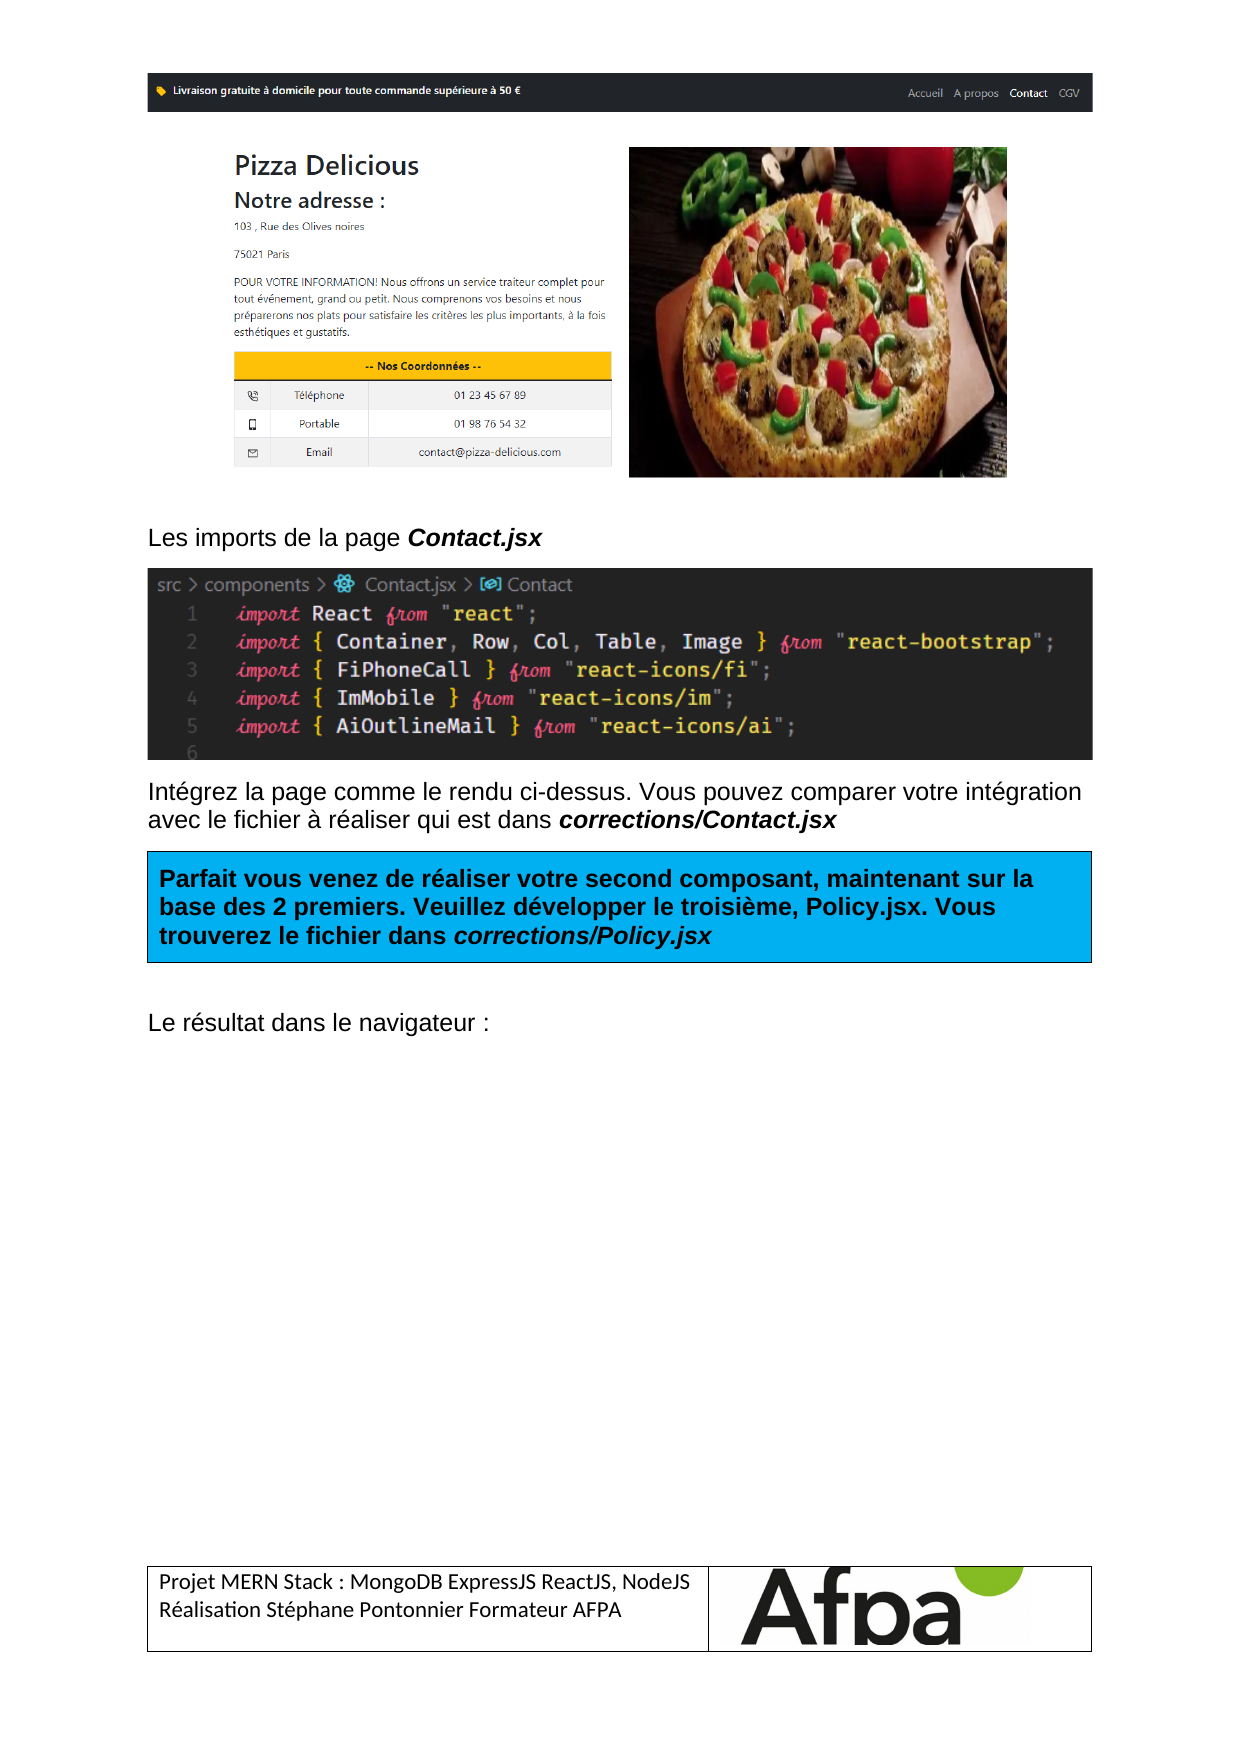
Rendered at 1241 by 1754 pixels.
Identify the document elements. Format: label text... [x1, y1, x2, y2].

text Le résultat dans le navigateur : [148, 1008, 1093, 1037]
table_header Parfait vous venez de réaliser votre second composant, maintenant sur la base des 2 premiers. Veuillez développer le troisième, Policy.jsx. Vous trouverez le fichier dans corrections/Policy.jsx [148, 852, 1091, 962]
text Intégrez la page comme le rendu ci-dessus. Vous pouvez comparer votre intégration avec le fichier à réaliser qui est dans corrections/Contact.jsx [148, 777, 1093, 834]
text Les imports de la page Contact.jsx [148, 523, 1093, 552]
